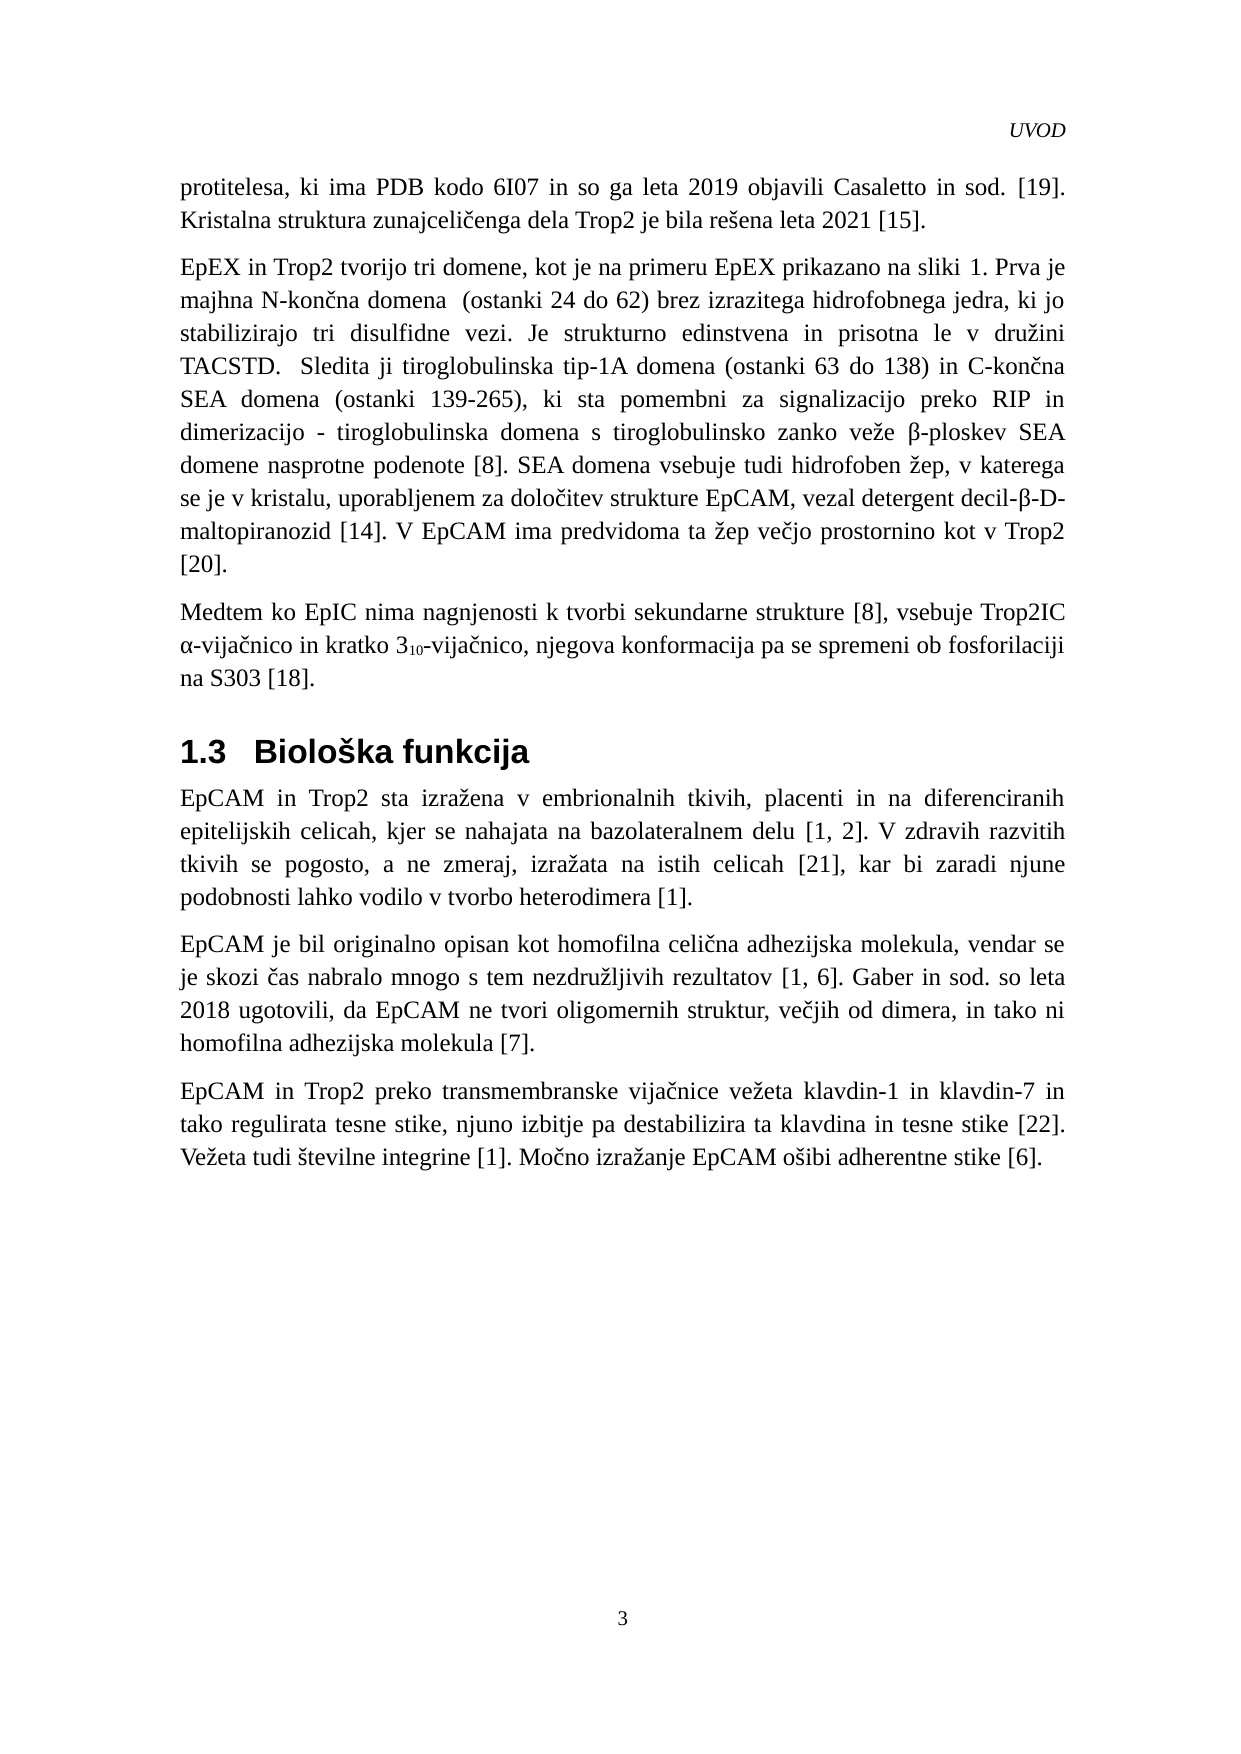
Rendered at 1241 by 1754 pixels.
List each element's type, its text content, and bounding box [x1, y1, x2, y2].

subtitle Biološka funkcija [180, 732, 1066, 770]
text EpEX in Trop2 tvorijo tri domene, kot je na primeru EpEX prikazano na sliki 1. Prva je majhna N-končna domena (ostanki 24 do 62) brez izrazitega hidrofobnega jedra, ki jo stabilizirajo tri disulfidne vezi. Je strukturno edinstvena in prisotna le v družini TACSTD. Sledita ji tiroglobulinska tip-1A domena (ostanki 63 do 138) in C-končna SEA domena (ostanki 139-265), ki sta pomembni za signalizacijo preko RIP in dimerizacijo - tiroglobulinska domena s tiroglobulinsko zanko veže β-ploskev SEA domene nasprotne podenote [8]. SEA domena vsebuje tudi hidrofoben žep, v katerega se je v kristalu, uporabljenem za določitev strukture EpCAM, vezal detergent decil-β-D-maltopiranozid [14]. V EpCAM ima predvidoma ta žep večjo prostornino kot v Trop2 [20]. [180, 252, 1066, 578]
text EpCAM in Trop2 preko transmembranske vijačnice vežeta klavdin-1 in klavdin-7 in tako regulirata tesne stike, njuno izbitje pa destabilizira ta klavdina in tesne stike [22]. Vežeta tudi številne integrine [1]. Močno izražanje EpCAM ošibi adherentne stike [6]. [180, 1076, 1066, 1171]
text EpCAM je bil originalno opisan kot homofilna celična adhezijska molekula, vendar se je skozi čas nabralo mnogo s tem nezdružljivih rezultatov [1, 6]. Gaber in sod. so leta 2018 ugotovili, da EpCAM ne tvori oligomernih struktur, večjih od dimera, in tako ni homofilna adhezijska molekula [7]. [180, 929, 1066, 1057]
text Medtem ko EpIC nima nagnjenosti k tvorbi sekundarne strukture [8], vsebuje Trop2IC α-vijačnico in kratko 310-vijačnico, njegova konformacija pa se spremeni ob fosforilaciji na S303 [18]. [180, 597, 1066, 692]
text EpCAM in Trop2 sta izražena v embrionalnih tkivih, placenti in na diferenciranih epitelijskih celicah, kjer se nahajata na bazolateralnem delu [1, 2]. V zdravih razvitih tkivih se pogosto, a ne zmeraj, izražata na istih celicah [21], kar bi zaradi njune podobnosti lahko vodilo v tvorbo heterodimera [1]. [180, 783, 1066, 911]
text protitelesa, ki ima PDB kodo 6I07 in so ga leta 2019 objavili Casaletto in sod. [19]. Kristalna struktura zunajceličenga dela Trop2 je bila rešena leta 2021 [15]. [180, 172, 1066, 233]
